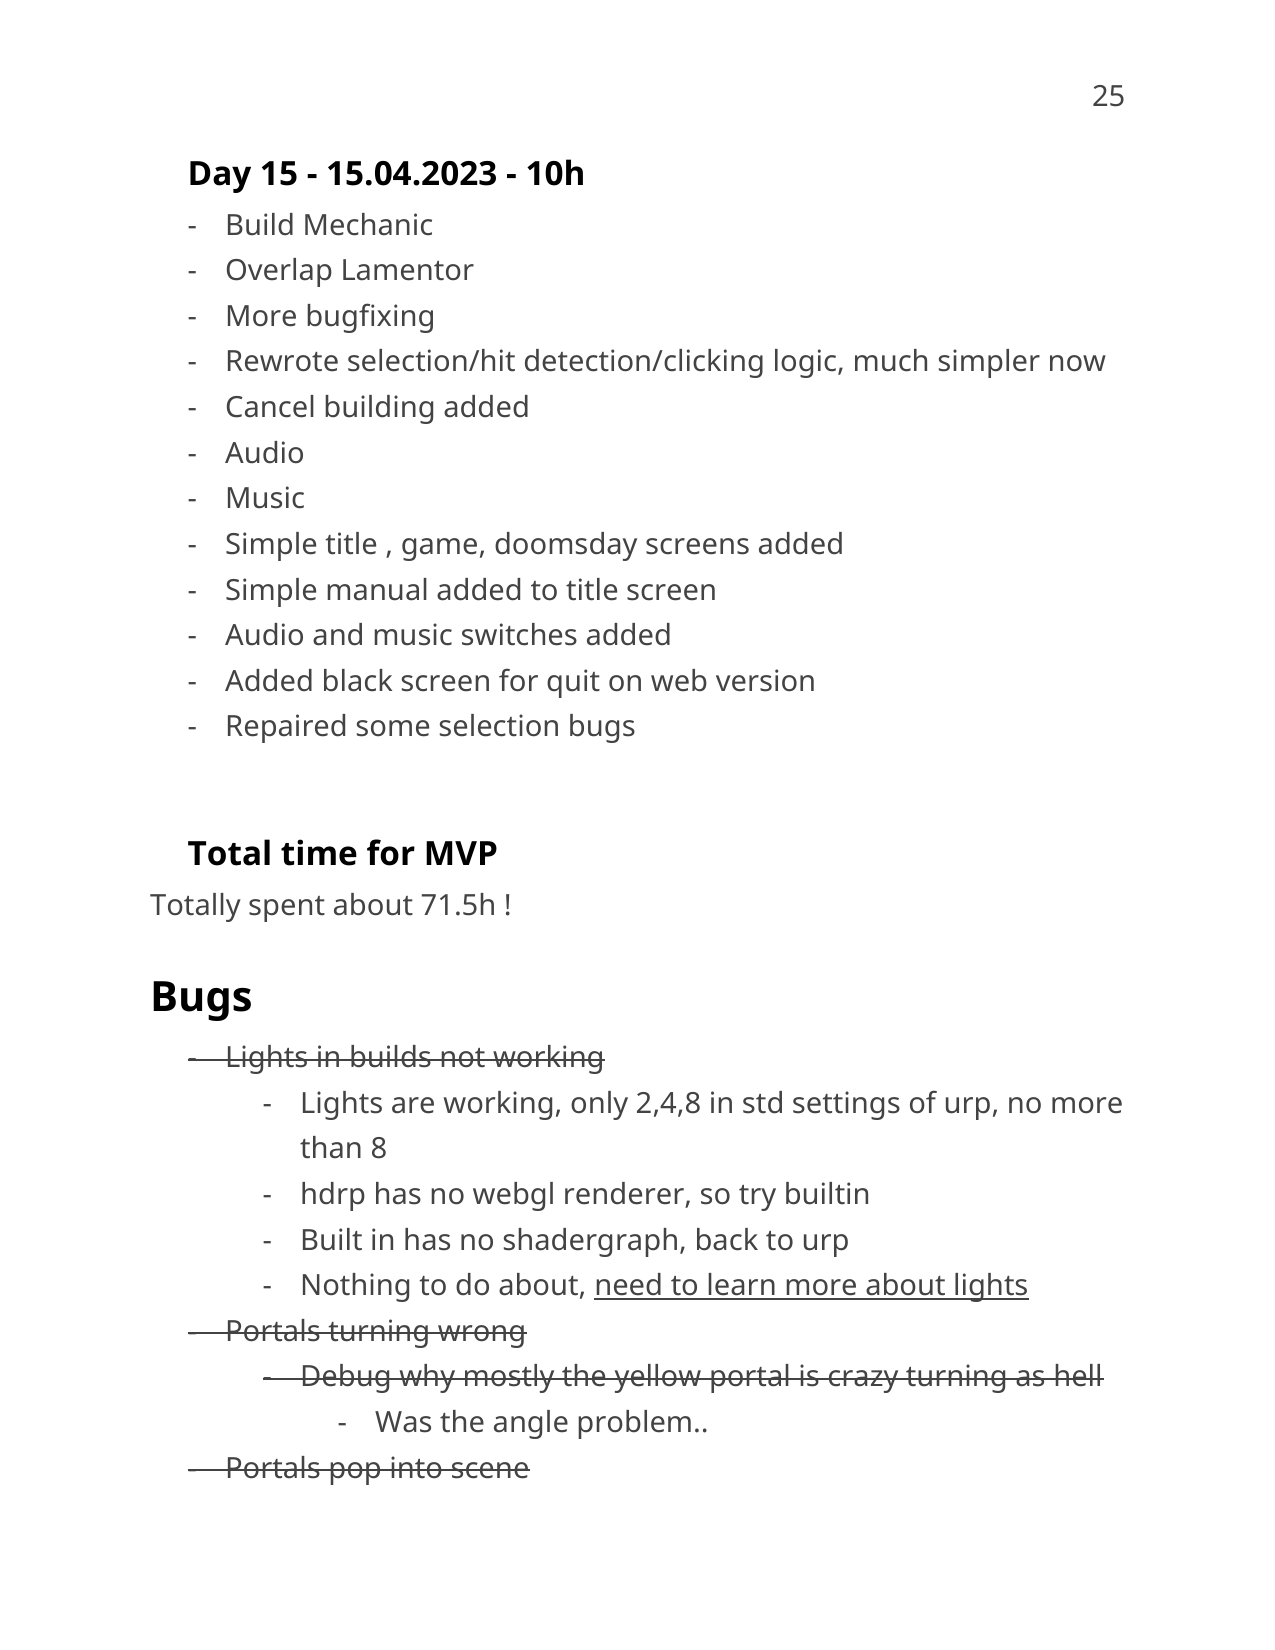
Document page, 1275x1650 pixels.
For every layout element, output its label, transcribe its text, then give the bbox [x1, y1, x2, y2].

list Simple title , game, doomsday screens added [187, 523, 1125, 563]
text Totally spent about 71.5h ! [150, 884, 1125, 924]
subtitle Total time for MVP [187, 830, 1125, 876]
list Overlap Lamentor [187, 249, 1125, 289]
list Nothing to do about, need to learn more about lights [262, 1264, 1125, 1304]
subtitle Bugs [150, 967, 1125, 1024]
list Was the angle problem.. [337, 1401, 1125, 1441]
list Repaired some selection bugs [187, 706, 1125, 745]
list Audio [187, 432, 1125, 472]
list Lights in builds not working [187, 1036, 1125, 1076]
list Added black screen for quit on web version [187, 660, 1125, 700]
list Portals turning wrong [187, 1310, 1125, 1350]
list Simple manual added to title screen [187, 569, 1125, 608]
list More bugfixing [187, 295, 1125, 335]
list Build Mechanic [187, 204, 1125, 243]
list Built in has no shadergraph, back to urp [262, 1219, 1125, 1258]
list Portals pop into scene [187, 1447, 1125, 1487]
list Cancel building added [187, 386, 1125, 426]
subtitle Day 15 - 15.04.2023 - 10h [187, 150, 1125, 195]
list Music [187, 477, 1125, 517]
list hdrp has no webgl renderer, so try builtin [262, 1173, 1125, 1213]
list Rewrote selection/hit detection/clicking logic, much simpler now [187, 341, 1125, 380]
list Debug why mostly the yellow portal is crazy turning as hell [262, 1356, 1125, 1395]
list Lights are working, only 2,4,8 in std settings of urp, no more than 8 [262, 1082, 1125, 1167]
list Audio and music switches added [187, 614, 1125, 654]
